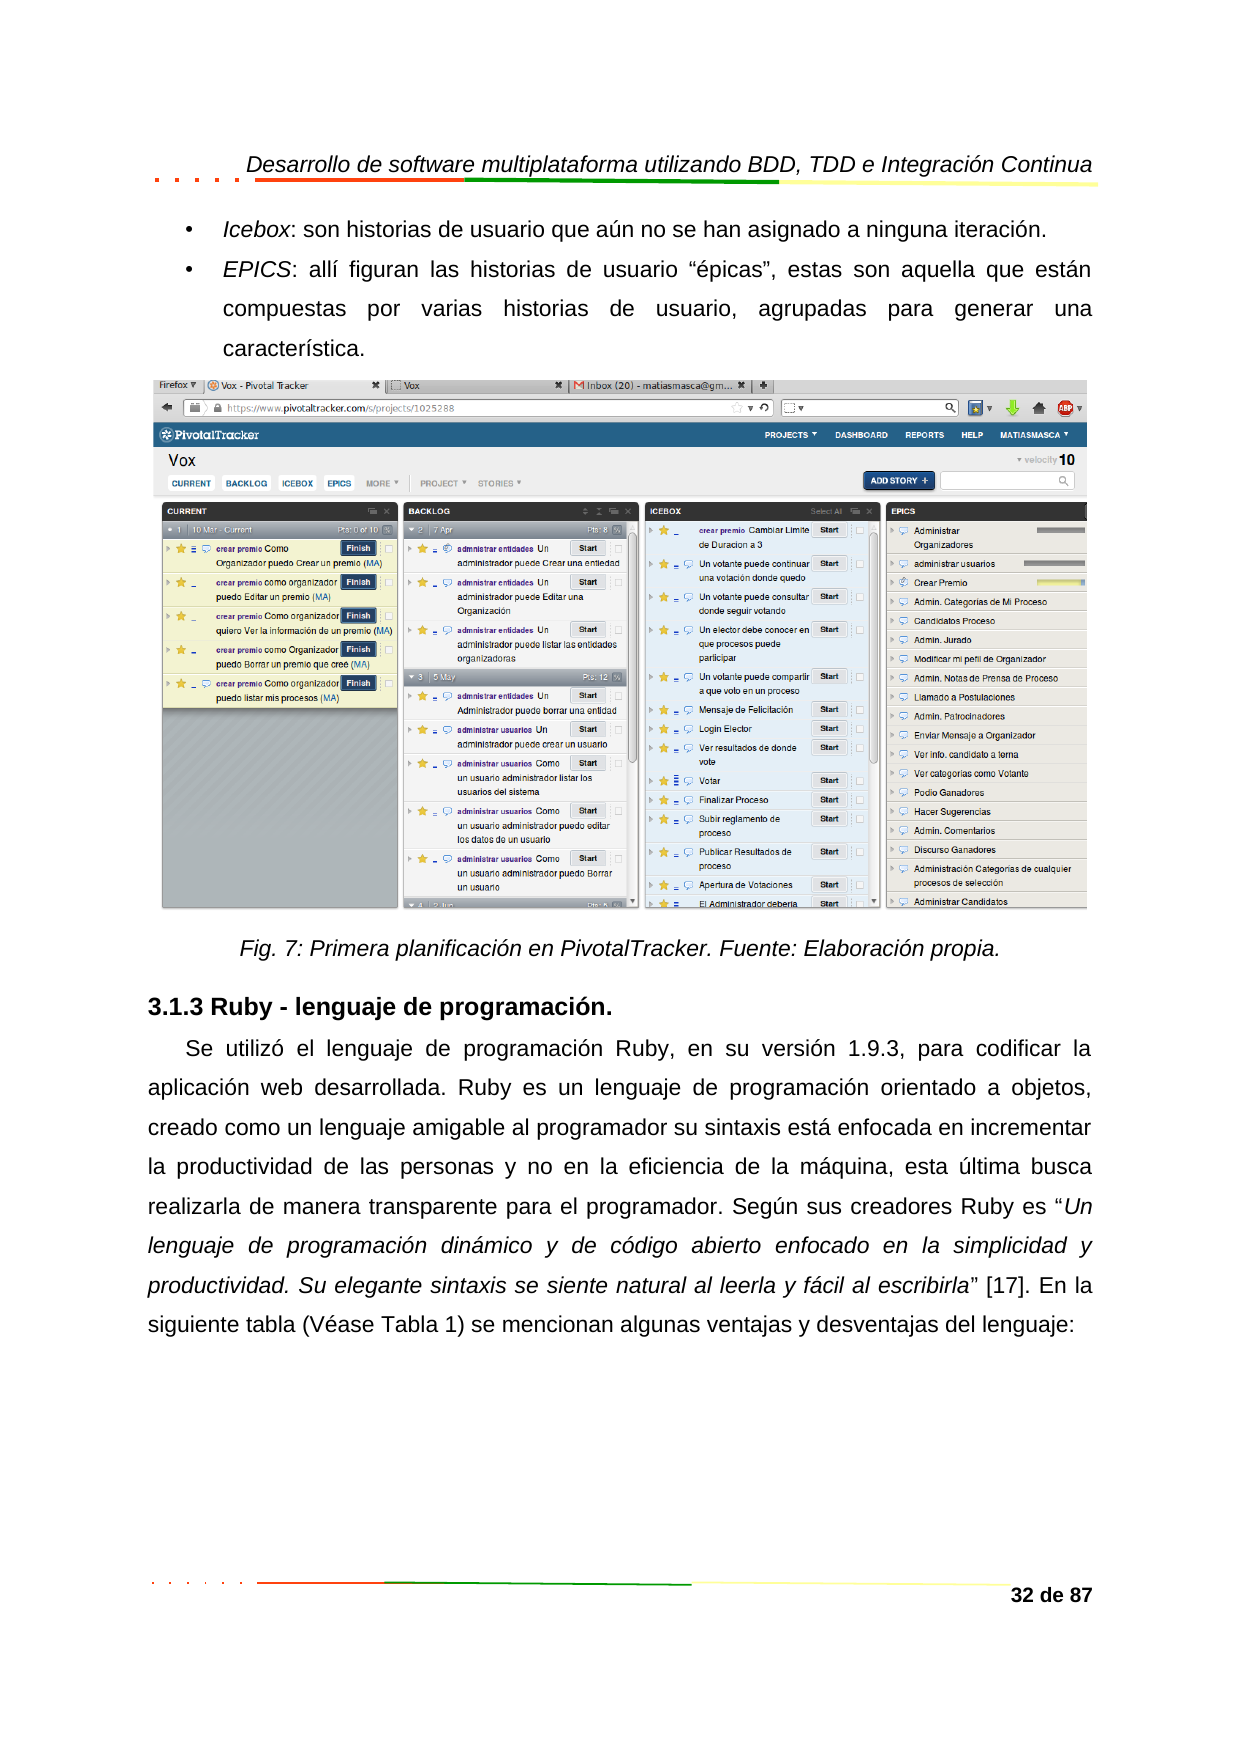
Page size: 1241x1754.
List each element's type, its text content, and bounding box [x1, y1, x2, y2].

table_cell Fig. 7: Primera planificación en PivotalTracker. Fuente: Elaboración propia. [148, 917, 1093, 980]
picture [153, 380, 1087, 912]
list 3.1.3 Ruby - lenguaje de programación. [148, 992, 1093, 1020]
table_header [148, 374, 1093, 917]
list Icebox: son historias de usuario que aún no se han asignado a ninguna iteración. [185, 216, 1093, 243]
text Se utilizó el lenguaje de programación Ruby, en su versión 1.9.3, para codificar la aplicación web desarrollada. Ruby es un lenguaje de programación orientado a objetos, creado como un lenguaje amigable al programador su sintaxis está enfocada en incrementar la productividad de las personas y no en la eficiencia de la máquina, esta última busca realizarla de manera transparente para el programador. Según sus creadores Ruby es “Un lenguaje de programación dinámico y de código abierto enfocado en la simplicidad y productividad. Su elegante sintaxis se siente natural al leerla y fácil al escribirla” [17]. En la siguiente tabla (Véase Tabla 1) se mencionan algunas ventajas y desventajas del lenguaje: [148, 1035, 1093, 1337]
list EPICS: allí figuran las historias de usuario “épicas”, estas son aquella que están compuestas por varias historias de usuario, agrupadas para generar una característica. [185, 256, 1093, 361]
